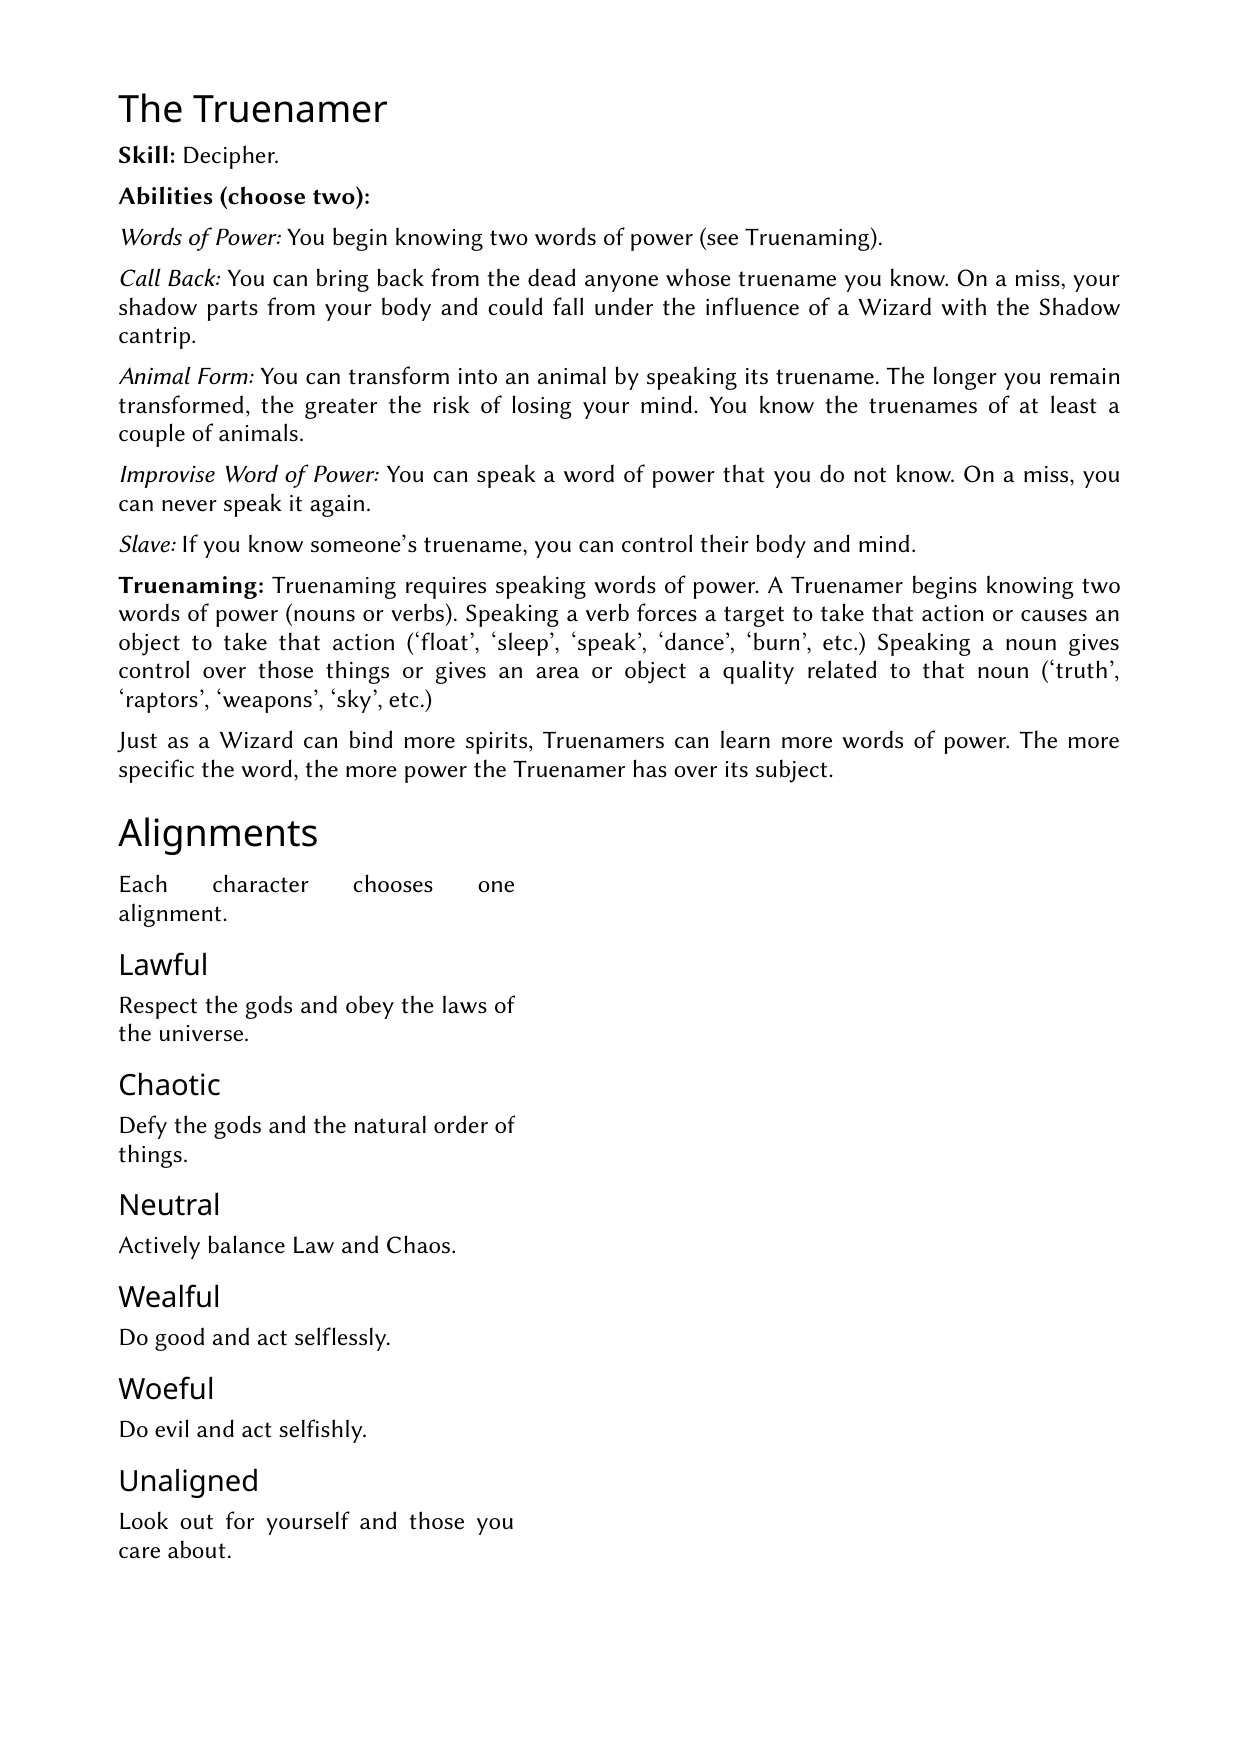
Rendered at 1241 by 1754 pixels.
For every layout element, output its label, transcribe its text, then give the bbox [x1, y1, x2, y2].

text Truenaming: Truenaming requires speaking words of power. A Truenamer begins knowing two words of power (nouns or verbs). Speaking a verb forces a target to take that action or causes an object to take that action (‘float’, ‘sleep’, ‘speak’, ‘dance’, ‘burn’, etc.) Speaking a noun gives control over those things or gives an area or object a quality related to that noun (‘truth’, ‘raptors’, ‘weapons’, ‘sky’, etc.) [118, 571, 1122, 713]
text Defy the gods and the natural order of things. [118, 1111, 515, 1168]
text Do good and act selflessly. [118, 1323, 515, 1352]
text Look out for yourself and those you care about. [118, 1507, 515, 1564]
text Respect the gods and obey the laws of the universe. [118, 991, 515, 1048]
subtitle Woeful [118, 1368, 515, 1408]
subtitle The Truenamer [118, 83, 1122, 134]
text Words of Power: You begin knowing two words of power (see Truenaming). [118, 223, 1122, 251]
text Improvise Word of Power: You can speak a word of power that you do not know. On a miss, you can never speak it again. [118, 460, 1122, 517]
subtitle Neutral [118, 1185, 515, 1224]
subtitle Chaotic [118, 1064, 515, 1104]
text Animal Form: You can transform into an animal by speaking its truename. The longer you remain transformed, the greater the risk of losing your mind. You know the truenames of at least a couple of animals. [118, 362, 1122, 448]
text Slave: If you know someone’s truename, you can control their body and mind. [118, 530, 1122, 558]
subtitle Unaligned [118, 1460, 515, 1500]
text Call Back: You can bring back from the dead anyone whose truename you know. On a miss, your shadow parts from your body and could fall under the influence of a Wizard with the Shadow cantrip. [118, 264, 1122, 349]
text Just as a Wizard can bind more spirits, Truenamers can learn more words of power. The more specific the word, the more power the Truenamer has over its subject. [118, 726, 1122, 783]
subtitle Lawful [118, 944, 515, 983]
text Do evil and act selfishly. [118, 1415, 515, 1444]
text Each character chooses one alignment. [118, 870, 515, 927]
text Actively balance Law and Chaos. [118, 1231, 515, 1260]
subtitle Wealful [118, 1277, 515, 1316]
text Abilities (choose two): [118, 182, 1122, 210]
subtitle Alignments [118, 807, 515, 858]
text Skill: Decipher. [118, 141, 1122, 169]
